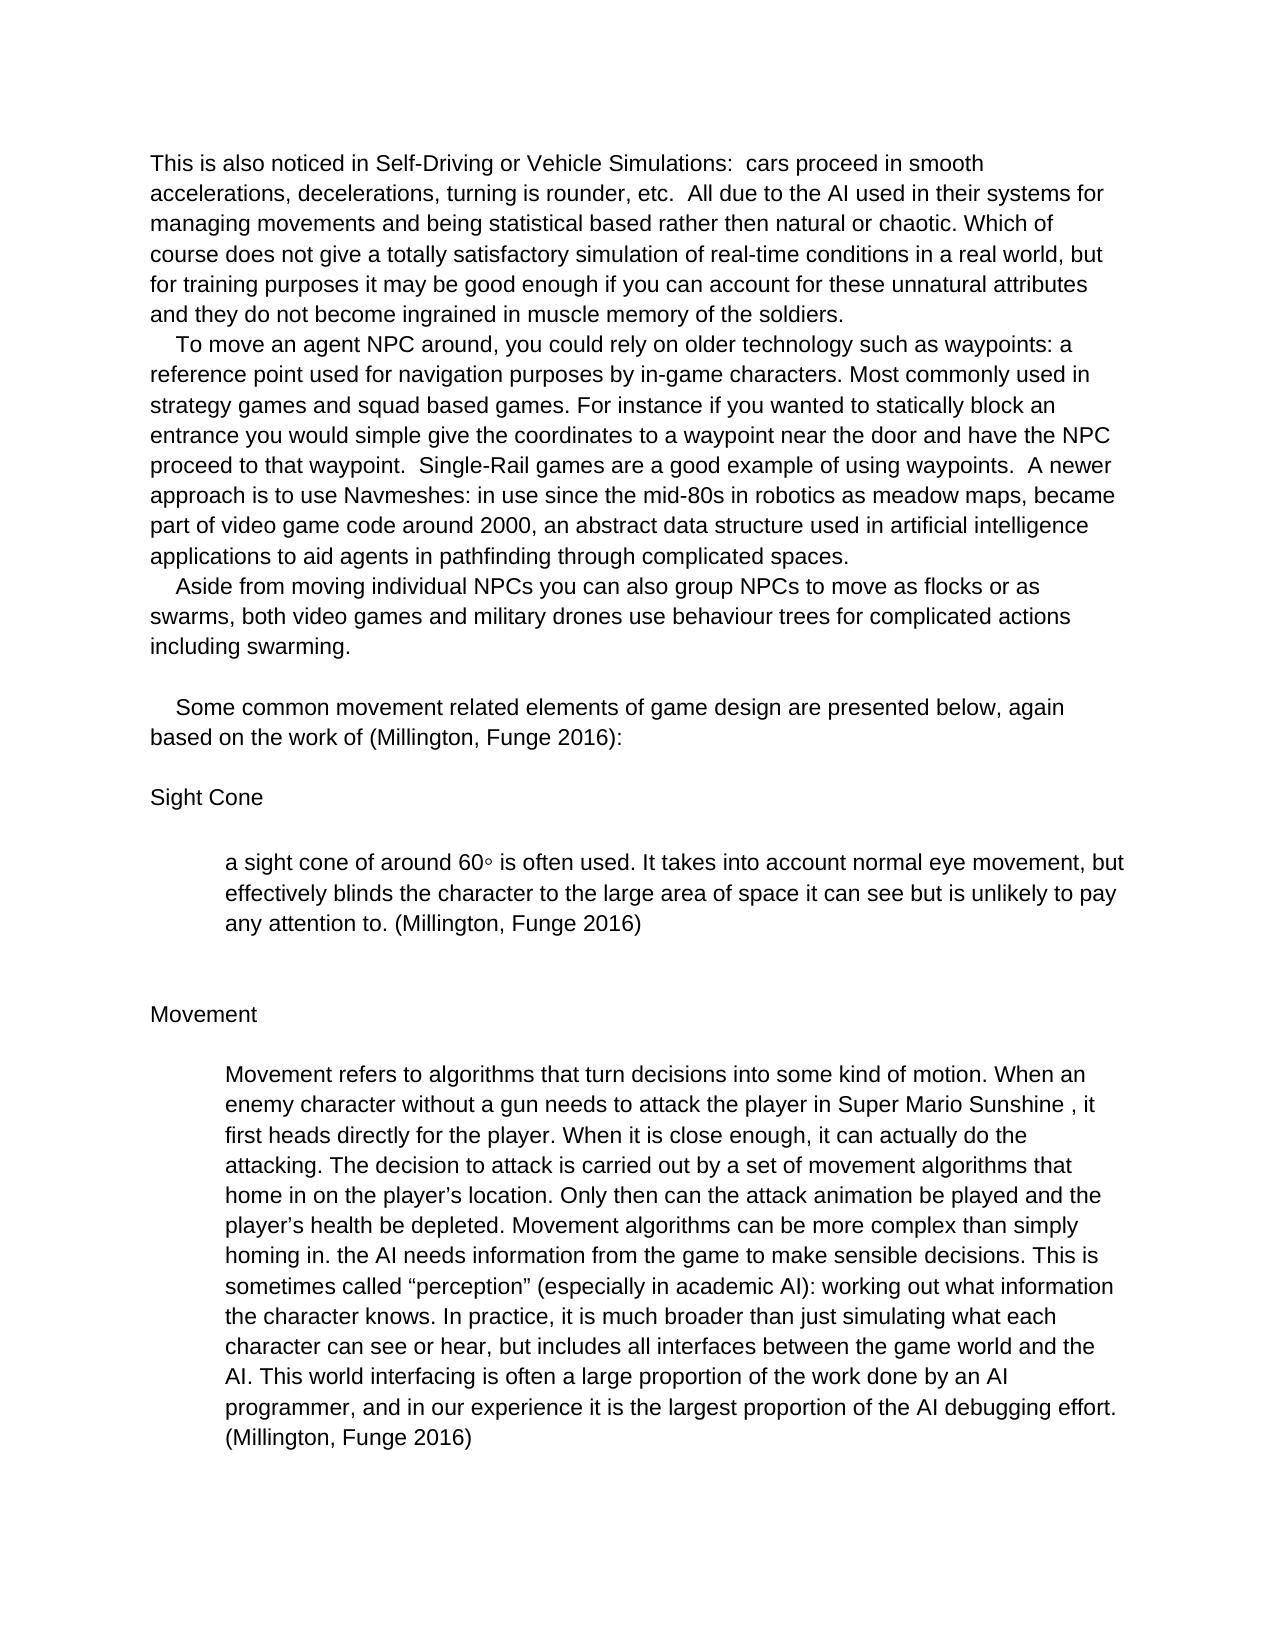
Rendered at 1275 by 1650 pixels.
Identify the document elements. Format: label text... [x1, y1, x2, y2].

text Sight Cone [150, 784, 1125, 841]
text Aside from moving individual NPCs you can also group NPCs to move as flocks or as swarms, both video games and military drones use behaviour trees for complicated actions including swarming. [150, 573, 1125, 660]
text Some common movement related elements of game design are presented below, again based on the work of (Millington, Funge 2016): [150, 694, 1125, 750]
text To move an agent NPC around, you could rely on older technology such as waypoints: a reference point used for navigation purposes by in-game characters. Most commonly used in strategy games and squad based games. For instance if you wanted to statically block an entrance you would simple give the coordinates to a waypoint near the door and have the NPC proceed to that waypoint. Single-Rail games are a good example of using waypoints. A newer approach is to use Navmeshes: in use since the mid-80s in robotics as meadow maps, became part of video game code around 2000, an abstract data structure used in artificial intelligence applications to aid agents in pathfinding through complicated spaces. [150, 331, 1125, 569]
text This is also noticed in Self-Driving or Vehicle Simulations: cars proceed in smooth accelerations, decelerations, turning is rounder, etc. All due to the AI used in their systems for managing movements and being statistical based rather then natural or chaotic. Which of course does not give a totally satisfactory simulation of real-time conditions in a real world, but for training purposes it may be good enough if you can account for these unnatural attributes and they do not become ingrained in muscle memory of the soldiers. [150, 150, 1125, 327]
text a sight cone of around 60◦ is often used. It takes into account normal eye movement, but effectively blinds the character to the large area of space it can see but is unlikely to pay any attention to. (Millington, Funge 2016) [225, 845, 1125, 967]
text Movement refers to algorithms that turn decisions into some kind of motion. When an enemy character without a gun needs to attack the player in Super Mario Sunshine , it first heads directly for the player. When it is close enough, it can actually do the attacking. The decision to attack is carried out by a set of movement algorithms that home in on the player’s location. Only then can the attack animation be played and the player’s health be depleted. Movement algorithms can be more complex than simply homing in. the AI needs information from the game to make sensible decisions. This is sometimes called “perception” (especially in academic AI): working out what information the character knows. In practice, it is much broader than just simulating what each character can see or hear, but includes all interfaces between the game world and the AI. This world interfacing is often a large proportion of the work done by an AI programmer, and in our experience it is the largest proportion of the AI debugging effort. (Millington, Funge 2016) [225, 1061, 1125, 1450]
text Movement [150, 971, 1125, 1057]
